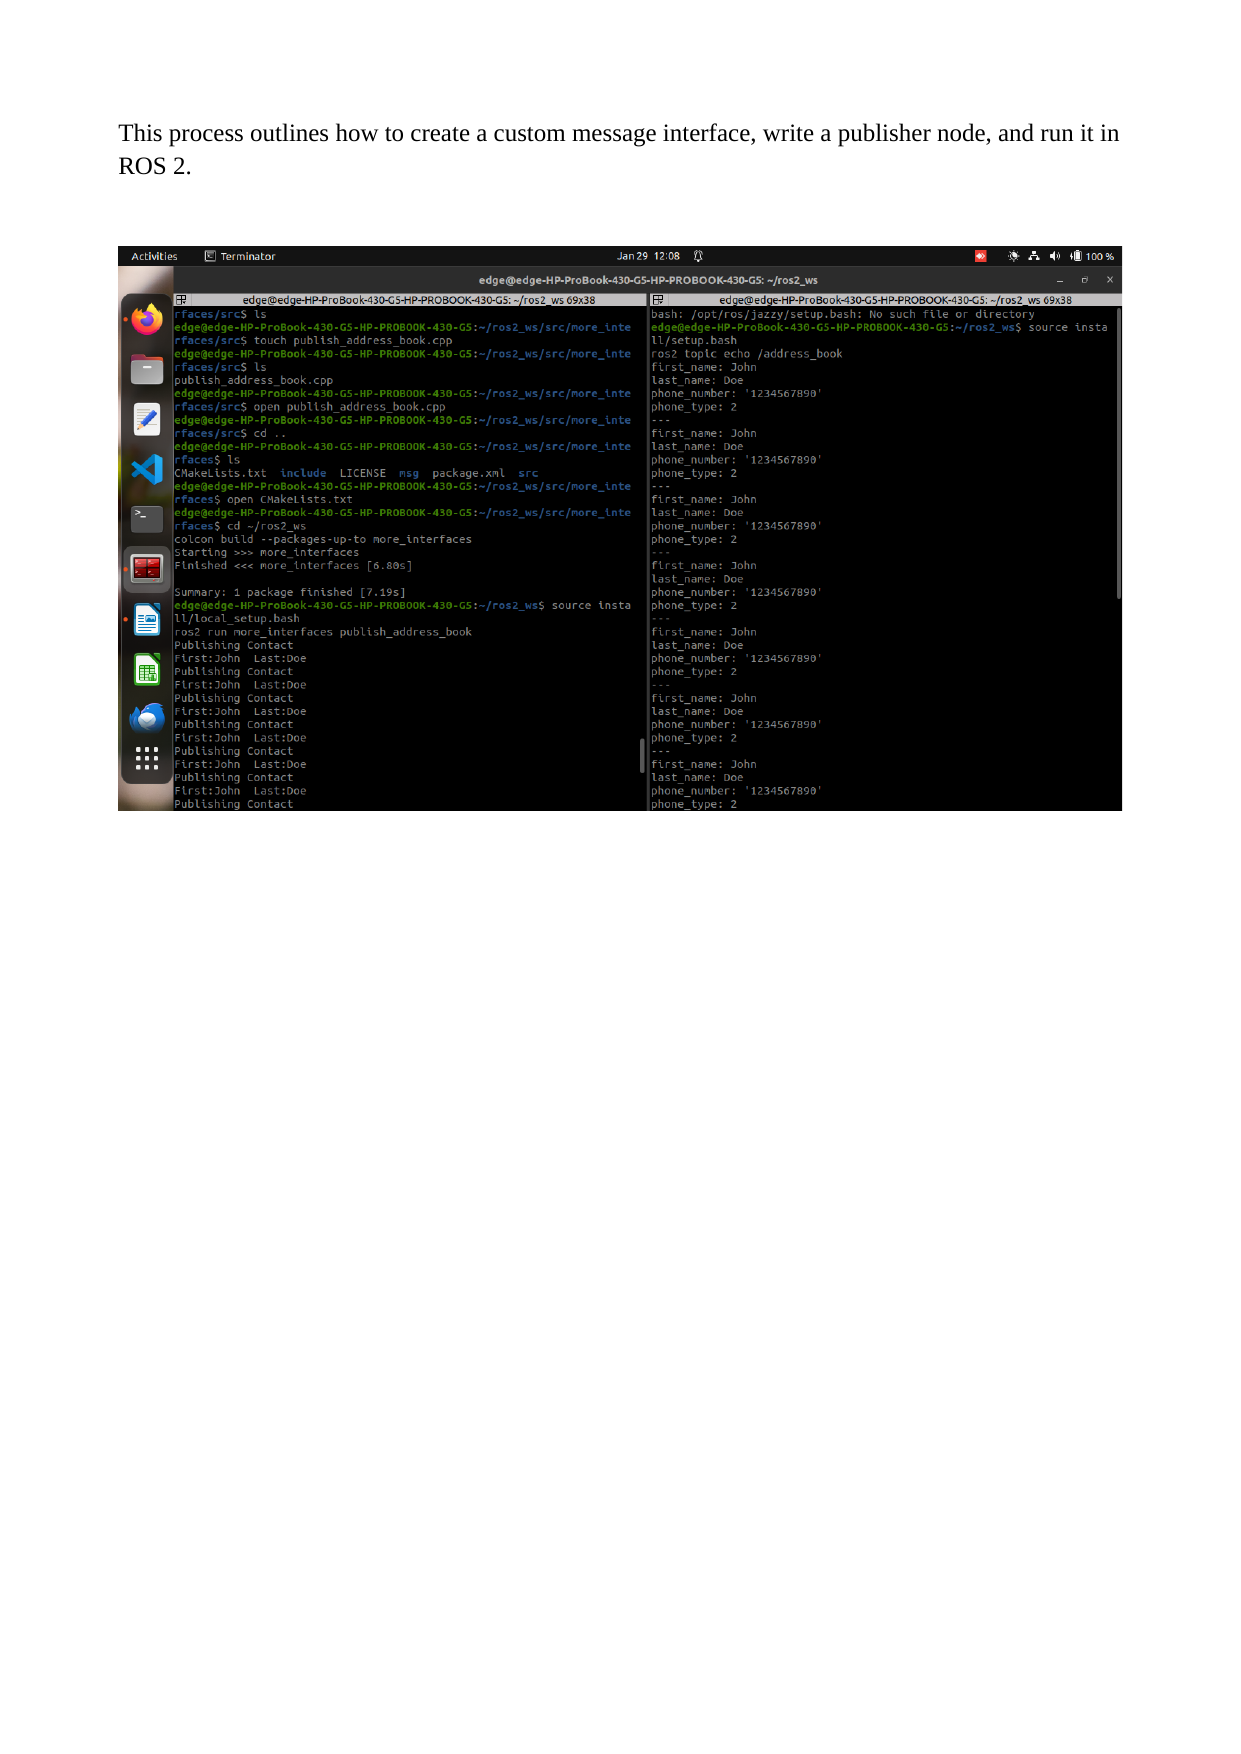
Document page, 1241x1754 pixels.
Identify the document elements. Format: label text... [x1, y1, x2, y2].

text This process outlines how to create a custom message interface, write a publisher node, and run it in ROS 2. [118, 118, 1122, 180]
picture [118, 246, 1123, 811]
